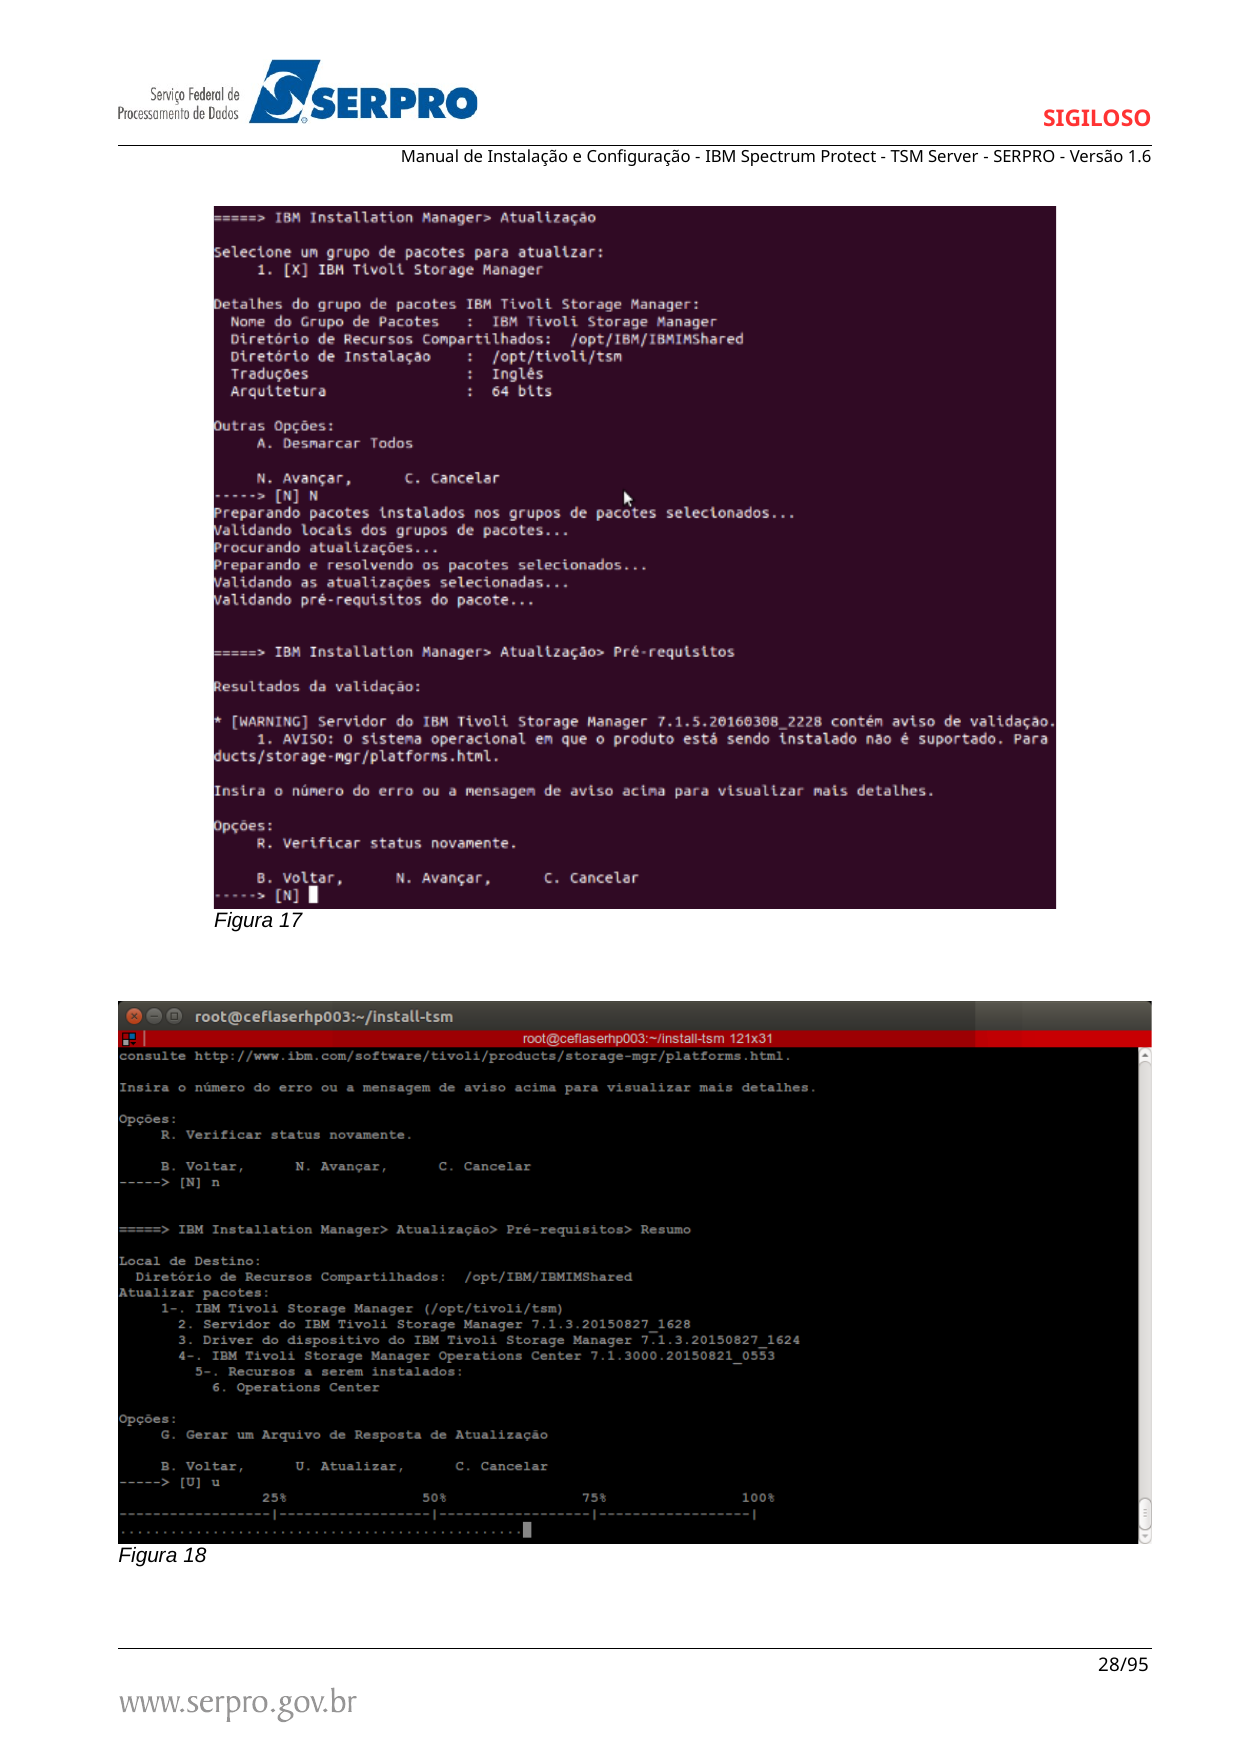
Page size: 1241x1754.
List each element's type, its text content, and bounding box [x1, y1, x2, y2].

text Figura 17 [214, 909, 1056, 932]
picture [213, 206, 1057, 909]
picture [118, 1001, 1152, 1544]
text Figura 18 [118, 1544, 1152, 1567]
picture [118, 59, 478, 124]
